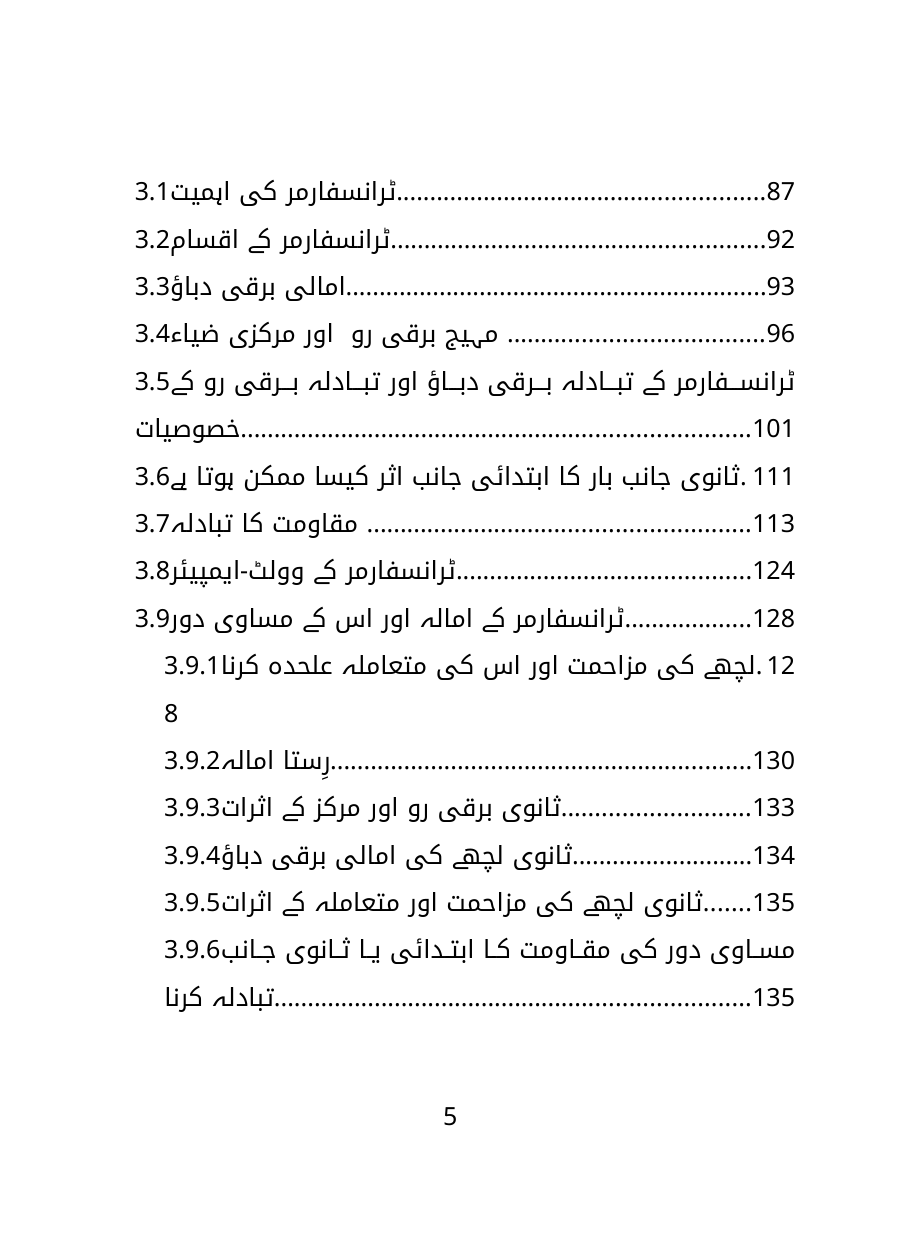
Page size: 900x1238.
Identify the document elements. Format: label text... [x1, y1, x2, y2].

text 3.9.3ثانوی برقی رو اور مرکز کے اثرات 133 [164, 785, 795, 832]
text 3.9.6مساوی دور کی مقاومت کا ابتدائی یا ثانوی جانب تبادلہ کرنا 135 [164, 927, 795, 1022]
text 3.9.1لچھے کی مزاحمت اور اس کی متعاملہ علحدہ کرنا 128 [164, 642, 795, 737]
text 3.6ثانوی جانب بار کا ابتدائی جانب اثر کیسا ممکن ہوتا ہے 111 [134, 453, 795, 500]
text 3.7مقاومت کا تبادلہ 113 [134, 500, 795, 548]
text 3.3امالی برقی دباؤ 93 [134, 263, 795, 311]
text 3.9.2رِستا امالہ 130 [164, 737, 795, 785]
text 3.5ٹرانسفارمر کے تبادلہ برقی دباؤ اور تبادلہ برقی رو کے خصوصیات 101 [134, 358, 795, 453]
text 3.2ٹرانسفارمر کے اقسام 92 [134, 216, 795, 263]
text 3.8ٹرانسفارمر کے وولٹ-ایمپیئر 124 [134, 548, 795, 595]
text 3.9ٹرانسفارمر کے امالہ اور اس کے مساوی دور 128 [134, 595, 795, 642]
text 3.9.4ثانوی لچھے کی امالی برقی دباؤ 134 [164, 832, 795, 879]
text 3.1ٹرانسفارمر کی اہمیت 87 [134, 168, 795, 216]
text 3.9.5ثانوی لچھے کی مزاحمت اور متعاملہ کے اثرات 135 [164, 879, 795, 927]
text 3.4مہیج برقی رو اور مرکزی ضیاء 96 [134, 311, 795, 358]
